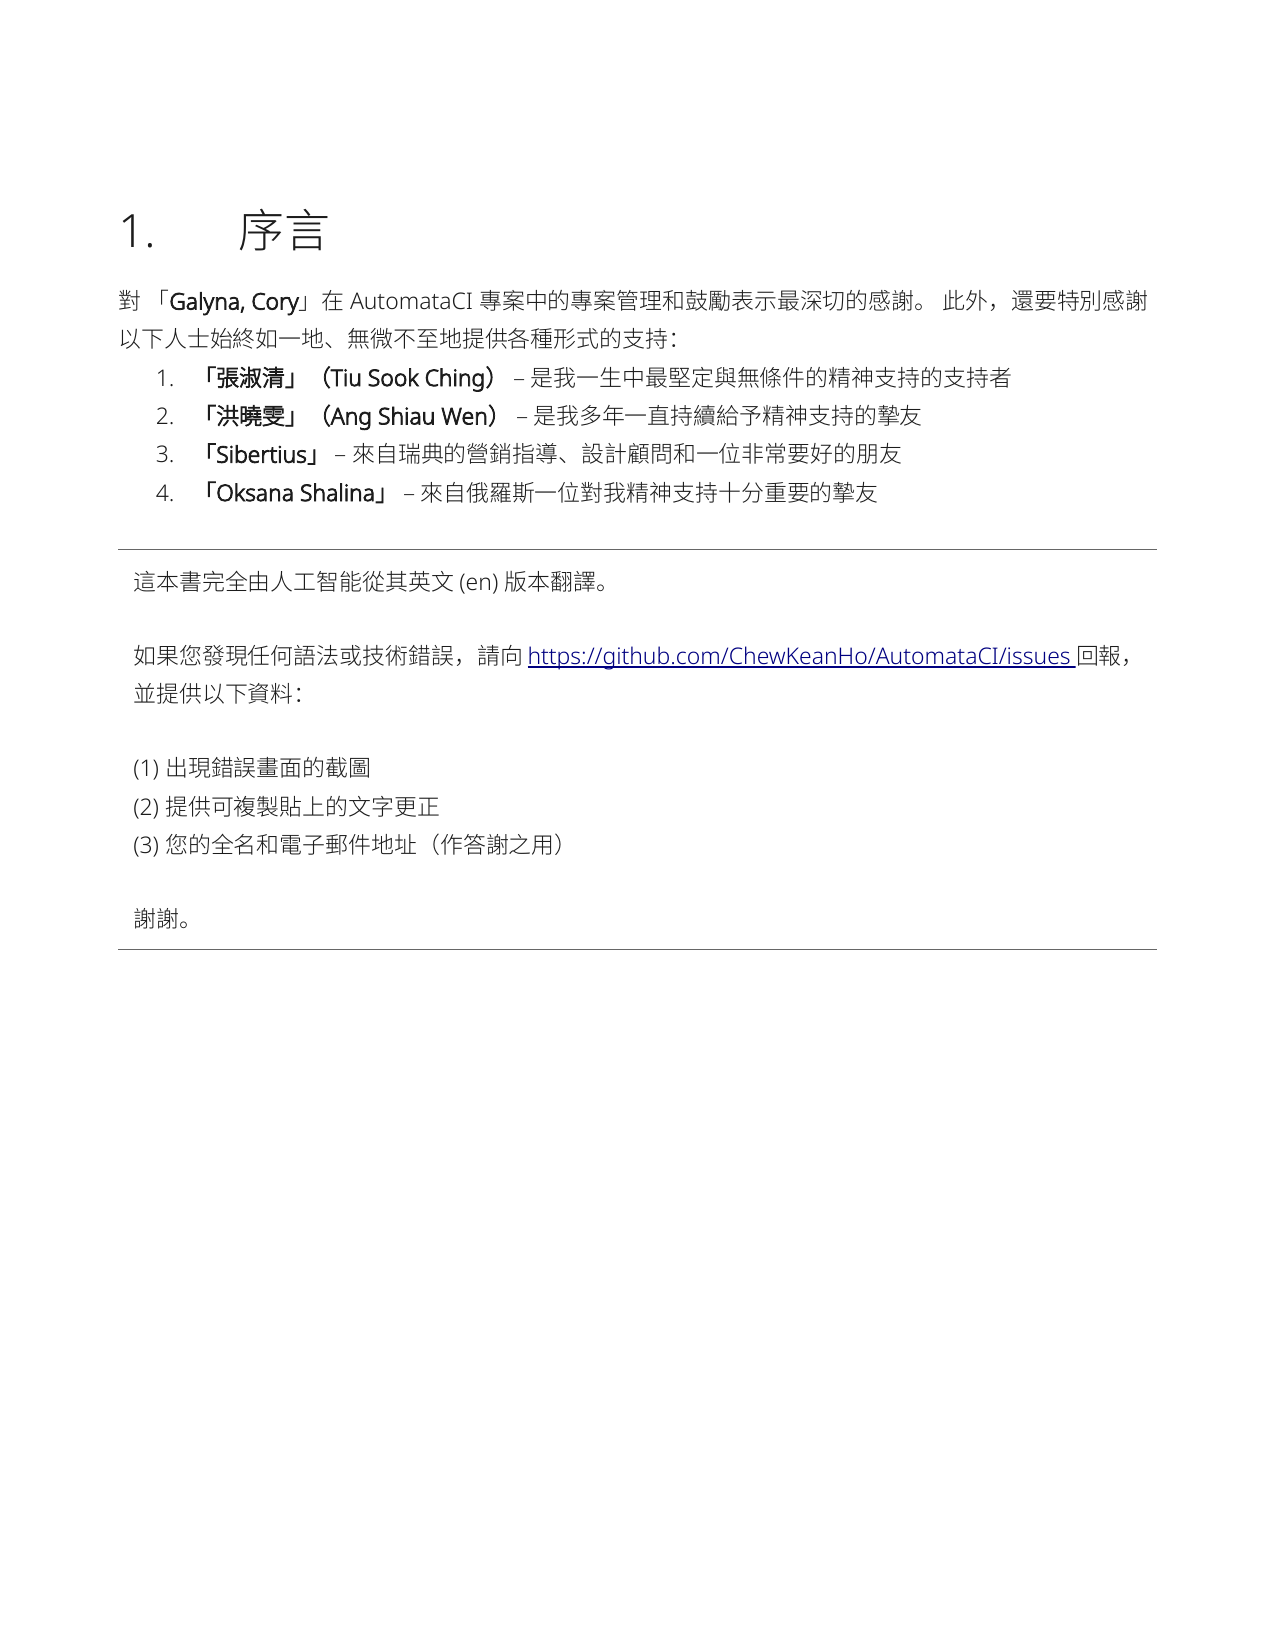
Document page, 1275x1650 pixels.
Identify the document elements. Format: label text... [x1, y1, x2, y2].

text 謝謝。 [118, 886, 1157, 949]
text 對 「Galyna, Cory」在 AutomataCI 專案中的專案管理和鼓勵表示最深切的感謝。 此外，還要特別感謝以下人士始終如一地、無微不至地提供各種形式的支持： [118, 283, 1157, 354]
text (3) 您的全名和電子郵件地址（作答謝之用） [118, 812, 1157, 860]
subtitle 序言 [118, 194, 1157, 261]
list 「洪曉雯」（Ang Shiau Wen） – 是我多年一直持續給予精神支持的摯友 [156, 398, 1157, 431]
text (1) 出現錯誤畫面的截圖 [118, 735, 1157, 773]
list 「Oksana Shalina」 – 來自俄羅斯一位對我精神支持十分重要的摯友 [156, 474, 1157, 508]
list 「張淑清」（Tiu Sook Ching） – 是我一生中最堅定與無條件的精神支持的支持者 [156, 359, 1157, 393]
text 如果您發現任何語法或技術錯誤，請向https://github.com/ChewKeanHo/AutomataCI/issues回報，並提供以下資料： [118, 623, 1157, 709]
list 「Sibertius」 – 來自瑞典的營銷指導、設計顧問和一位非常要好的朋友 [156, 436, 1157, 469]
text 這本書完全由人工智能從其英文 (en) 版本翻譯。 [118, 550, 1157, 597]
text (2) 提供可複製貼上的文字更正 [118, 773, 1157, 812]
